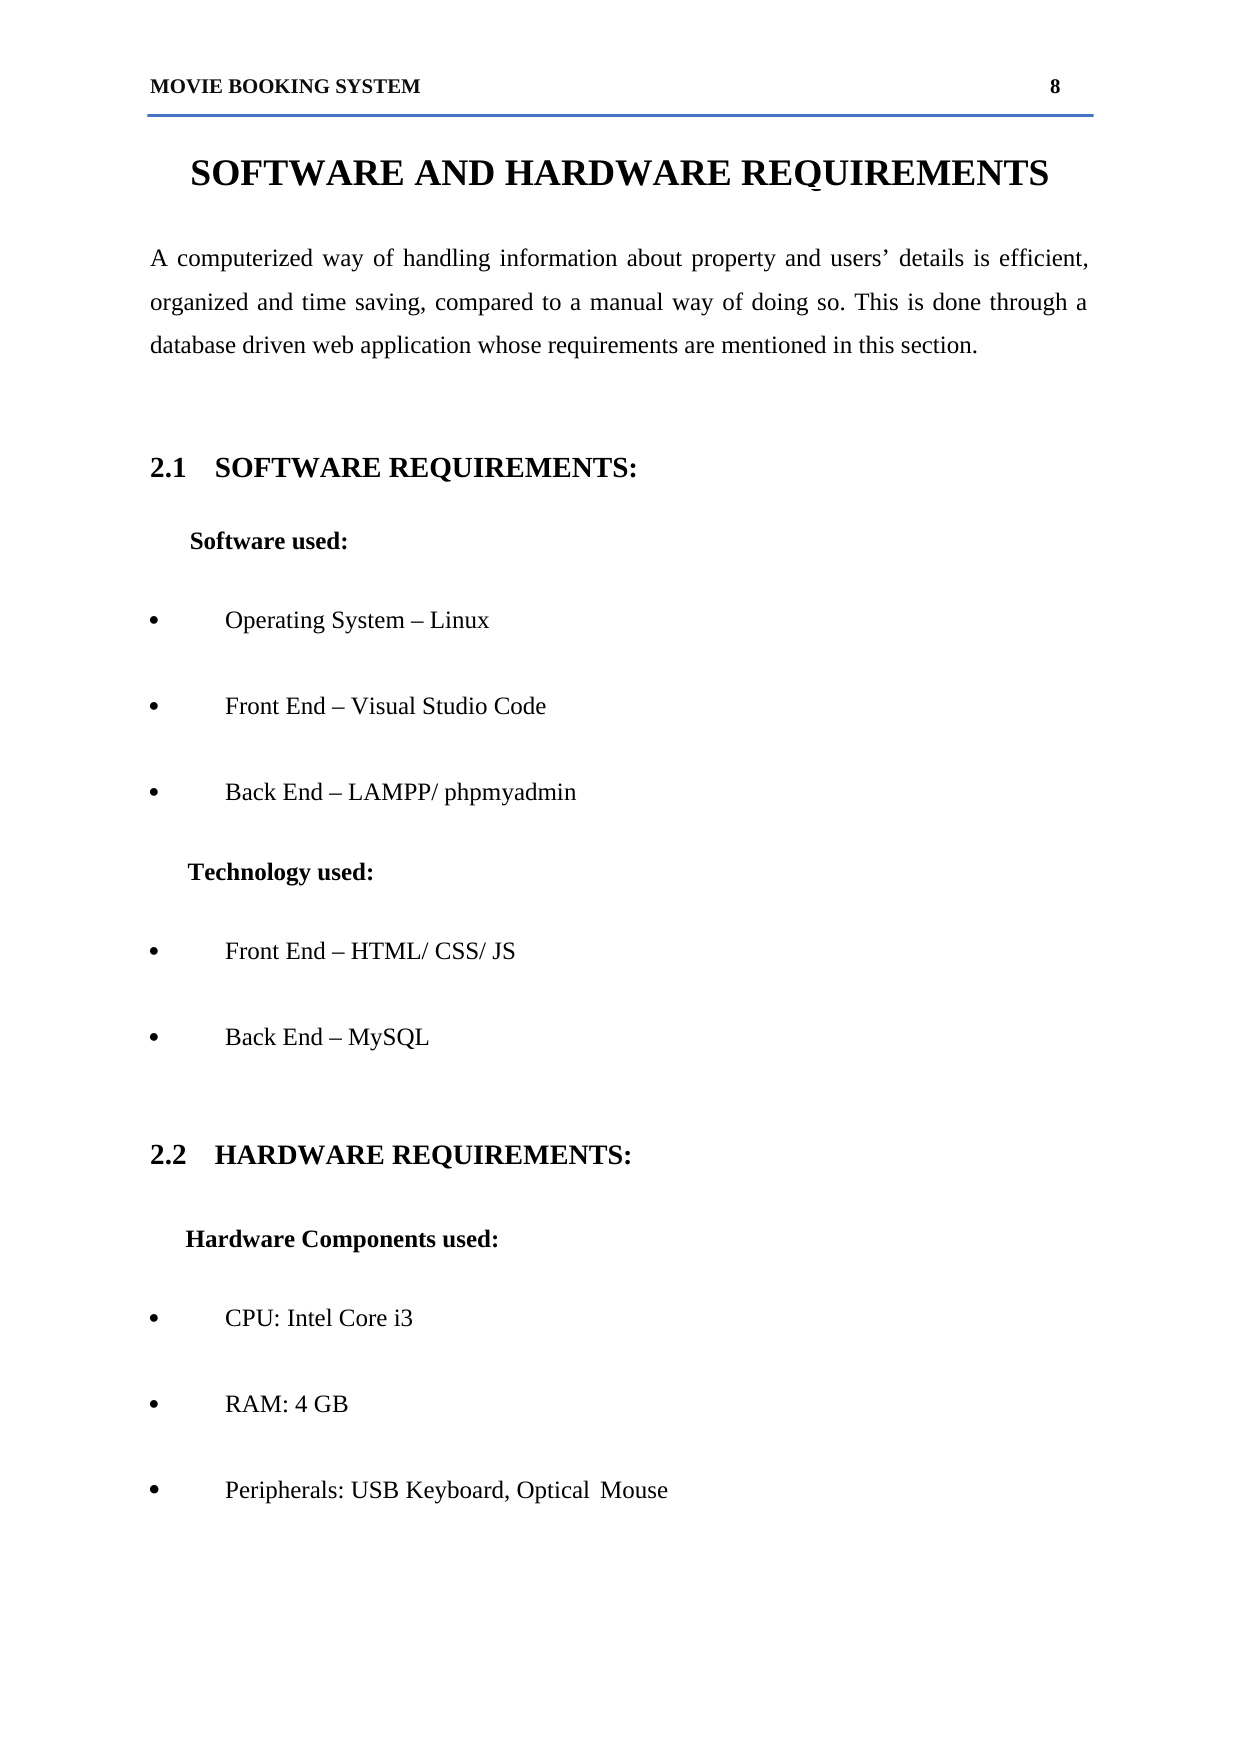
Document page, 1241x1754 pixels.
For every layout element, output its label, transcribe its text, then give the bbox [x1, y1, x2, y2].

text Technology used: [187, 857, 1090, 885]
text A computerized way of handling information about property and users’ details is efficient, organized and time saving, compared to a manual way of doing so. This is done through a database driven web application whose requirements are mentioned in this section. [150, 243, 1089, 358]
list RAM: 4 GB [150, 1389, 1090, 1418]
list CPU: Intel Core i3 [150, 1303, 1090, 1332]
list Back End – LAMPP/ phpmyadmin [150, 777, 1090, 806]
text 2.1 SOFTWARE REQUIREMENTS: [150, 451, 1090, 484]
list Back End – MySQL [150, 1022, 1090, 1051]
list Peripherals: USB Keyboard, Optical Mouse [150, 1476, 1090, 1504]
text 2.2 HARDWARE REQUIREMENTS: [150, 1137, 1090, 1171]
list Operating System – Linux [150, 605, 1090, 634]
text SOFTWARE AND HARDWARE REQUIREMENTS [150, 150, 1089, 193]
list Front End – HTML/ CSS/ JS [150, 936, 1090, 964]
text Software used: [189, 526, 1090, 554]
list Front End – Visual Studio Code [150, 691, 1090, 720]
text Hardware Components used: [185, 1224, 1090, 1253]
